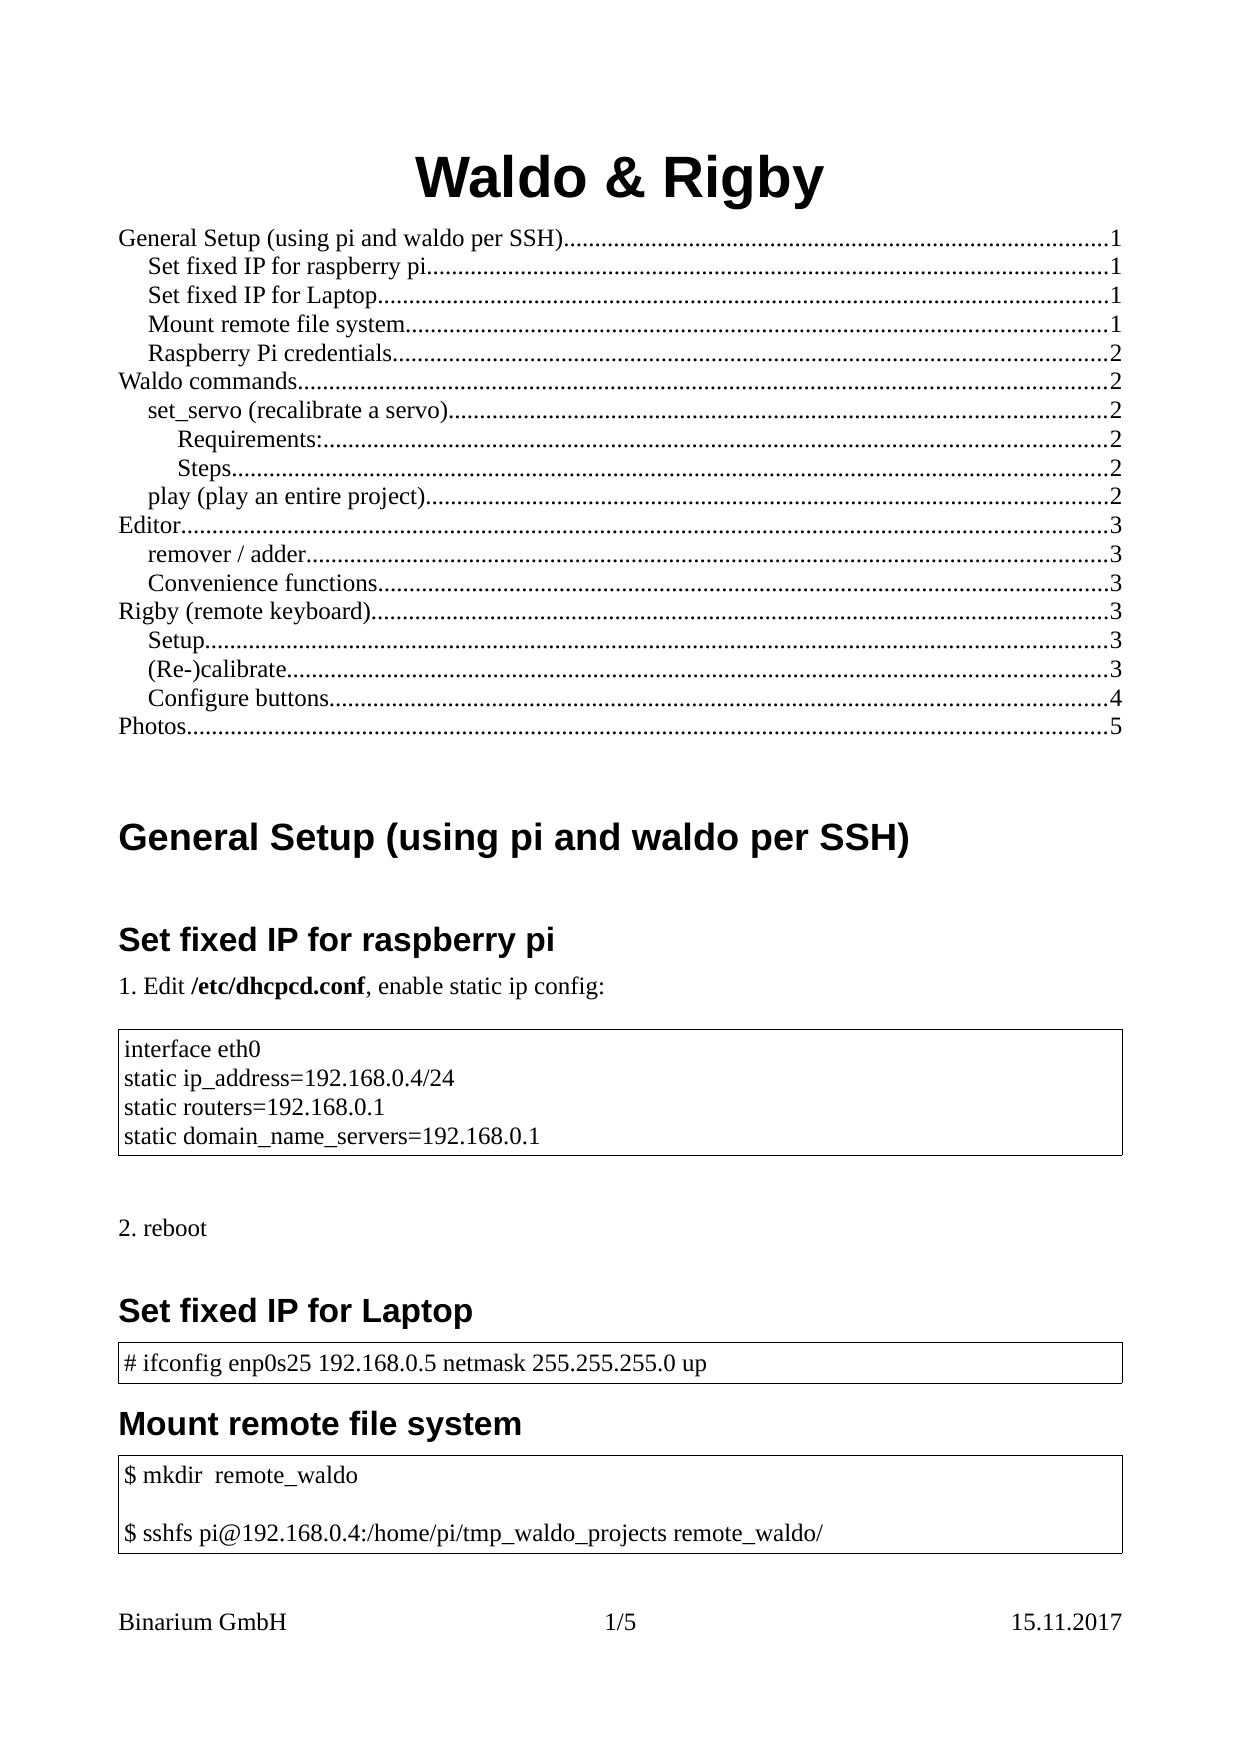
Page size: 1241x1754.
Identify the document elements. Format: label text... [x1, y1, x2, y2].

text Requirements: 2 [177, 424, 1122, 453]
text General Setup (using pi and waldo per SSH) 1 [118, 223, 1122, 251]
text 2. reboot [118, 1213, 1122, 1242]
text Photos 5 [118, 711, 1122, 740]
text Steps 2 [177, 453, 1122, 481]
table_header # ifconfig enp0s25 192.168.0.5 netmask 255.255.255.0 up [119, 1343, 1122, 1383]
text Raspberry Pi credentials 2 [148, 338, 1122, 366]
text Convenience functions 3 [148, 568, 1122, 596]
text Set fixed IP for Laptop 1 [148, 280, 1122, 309]
text Editor 3 [118, 510, 1122, 539]
text Waldo commands 2 [118, 366, 1122, 395]
table_header interface eth0 static ip_address=192.168.0.4/24 static routers=192.168.0.1 static domain_name_servers=192.168.0.1 [119, 1030, 1122, 1155]
table_header $ mkdir remote_waldo $ sshfs pi@192.168.0.4:/home/pi/tmp_waldo_projects remote_waldo/ [119, 1456, 1122, 1552]
text (Re-)calibrate 3 [148, 654, 1122, 683]
text Setup 3 [148, 625, 1122, 654]
title Waldo & Rigby [118, 143, 1122, 210]
text play (play an entire project) 2 [148, 481, 1122, 510]
subtitle Mount remote file system [118, 1403, 1122, 1442]
subtitle Set fixed IP for Laptop [118, 1291, 1122, 1330]
text Set fixed IP for raspberry pi 1 [148, 251, 1122, 280]
text remover / adder 3 [148, 539, 1122, 568]
subtitle General Setup (using pi and waldo per SSH) [118, 814, 1122, 858]
text Mount remote file system 1 [148, 309, 1122, 338]
text Rigby (remote keyboard) 3 [118, 596, 1122, 625]
text Configure buttons 4 [148, 683, 1122, 711]
text set_servo (recalibrate a servo) 2 [148, 395, 1122, 424]
subtitle Set fixed IP for raspberry pi [118, 920, 1122, 959]
text 1. Edit /etc/dhcpcd.conf, enable static ip config: [118, 971, 1122, 1000]
